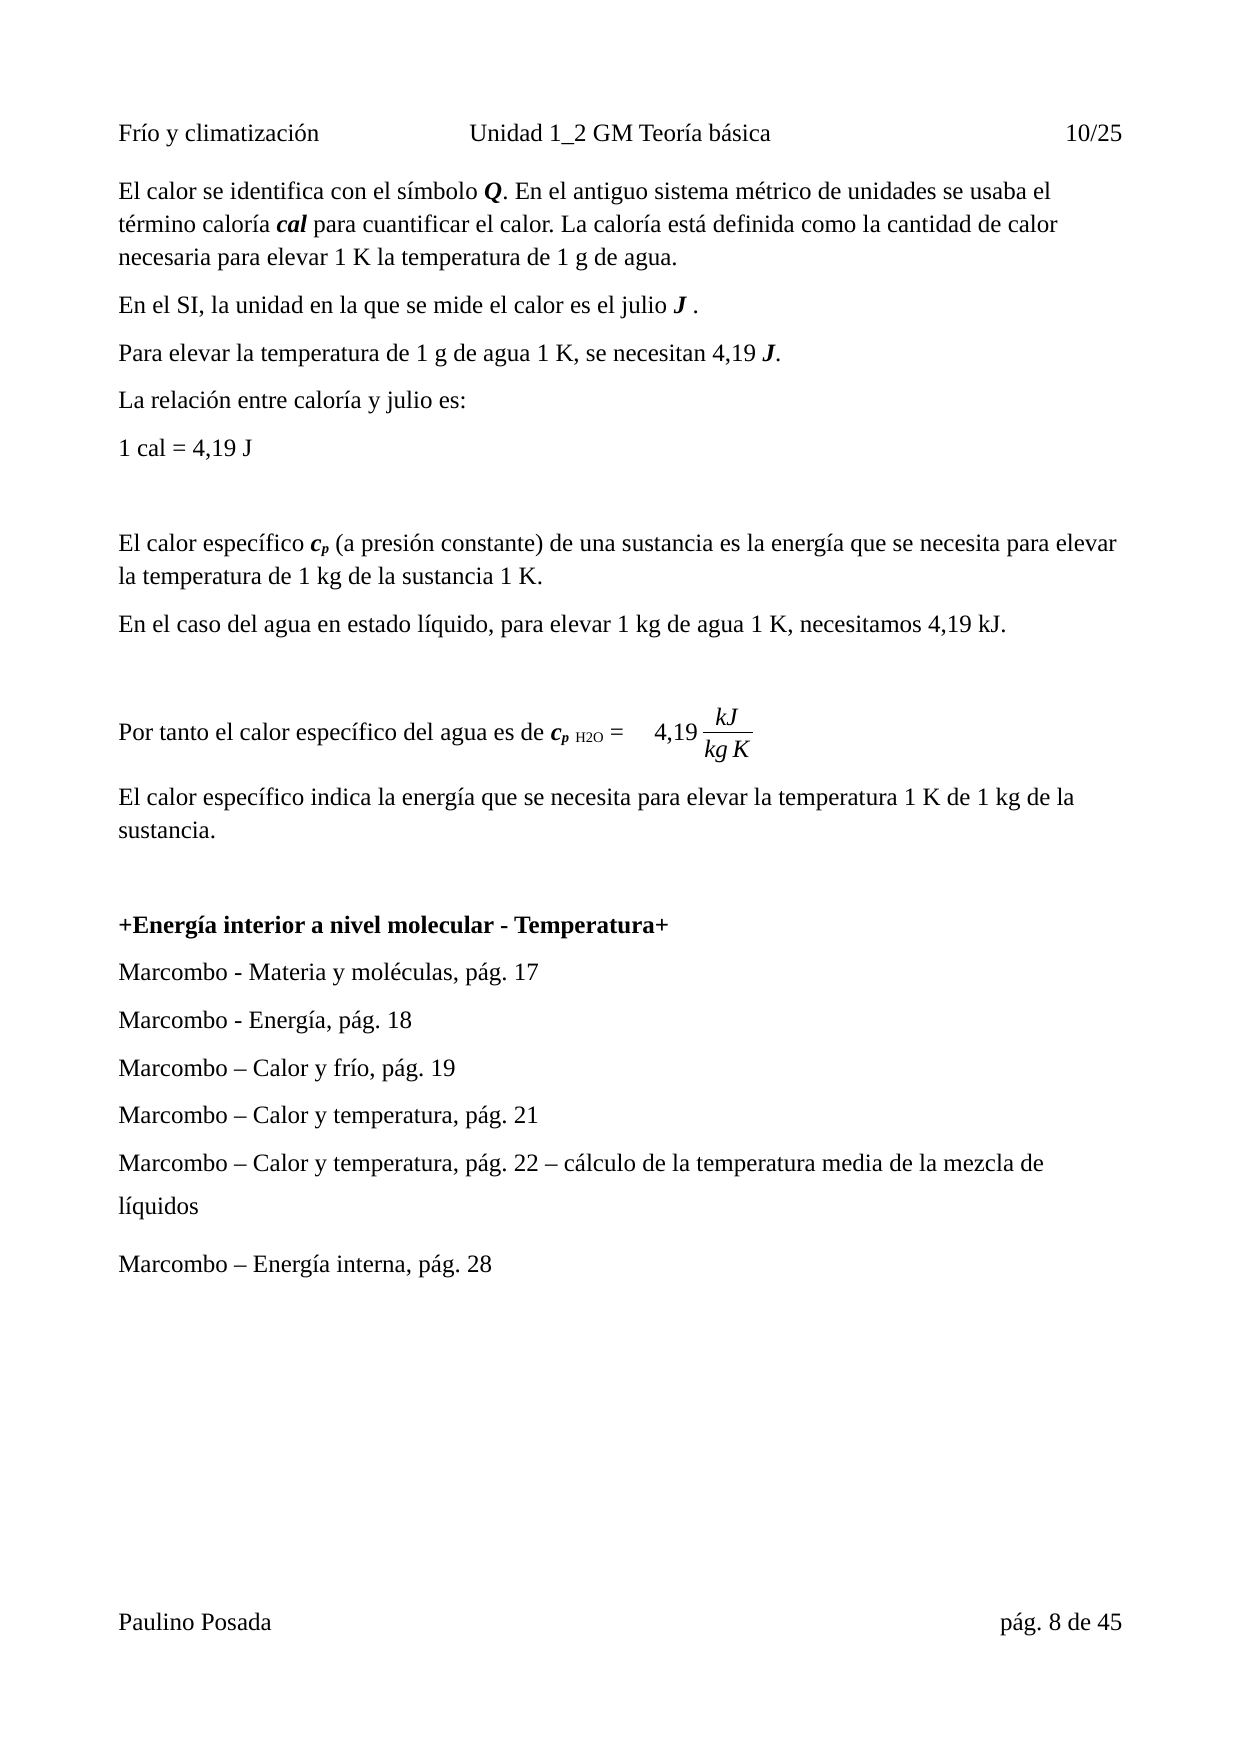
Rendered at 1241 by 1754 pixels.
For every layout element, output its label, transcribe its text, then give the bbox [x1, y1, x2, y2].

text El calor específico indica la energía que se necesita para elevar la temperatura 1 K de 1 kg de la sustancia. [118, 782, 1122, 843]
text Marcombo – Calor y frío, pág. 19 [118, 1053, 1122, 1081]
text En el caso del agua en estado líquido, para elevar 1 kg de agua 1 K, necesitamos 4,19 kJ. [118, 609, 1122, 637]
text En el SI, la unidad en la que se mide el calor es el julio J . [118, 290, 1122, 319]
text Para elevar la temperatura de 1 g de agua 1 K, se necesitan 4,19 J. [118, 338, 1122, 366]
text Marcombo – Calor y temperatura, pág. 21 [118, 1100, 1122, 1129]
text Marcombo - Energía, pág. 18 [118, 1005, 1122, 1034]
text La relación entre caloría y julio es: [118, 385, 1122, 414]
text Marcombo – Energía interna, pág. 28 [118, 1249, 1122, 1277]
text El calor se identifica con el símbolo Q. En el antiguo sistema métrico de unidades se usaba el término caloría cal para cuantificar el calor. La caloría está definida como la cantidad de calor necesaria para elevar 1 K la temperatura de 1 g de agua. [118, 176, 1122, 271]
text Por tanto el calor específico del agua es de cp H2O = [118, 704, 1122, 763]
text +Energía interior a nivel molecular - Temperatura+ [118, 910, 1122, 939]
text El calor específico cp (a presión constante) de una sustancia es la energía que se necesita para elevar la temperatura de 1 kg de la sustancia 1 K. [118, 528, 1122, 590]
text Marcombo – Calor y temperatura, pág. 22 – cálculo de la temperatura media de la mezcla de líquidos [118, 1148, 1122, 1220]
text Marcombo - Materia y moléculas, pág. 17 [118, 957, 1122, 986]
text 1 cal = 4,19 J [118, 433, 1122, 462]
